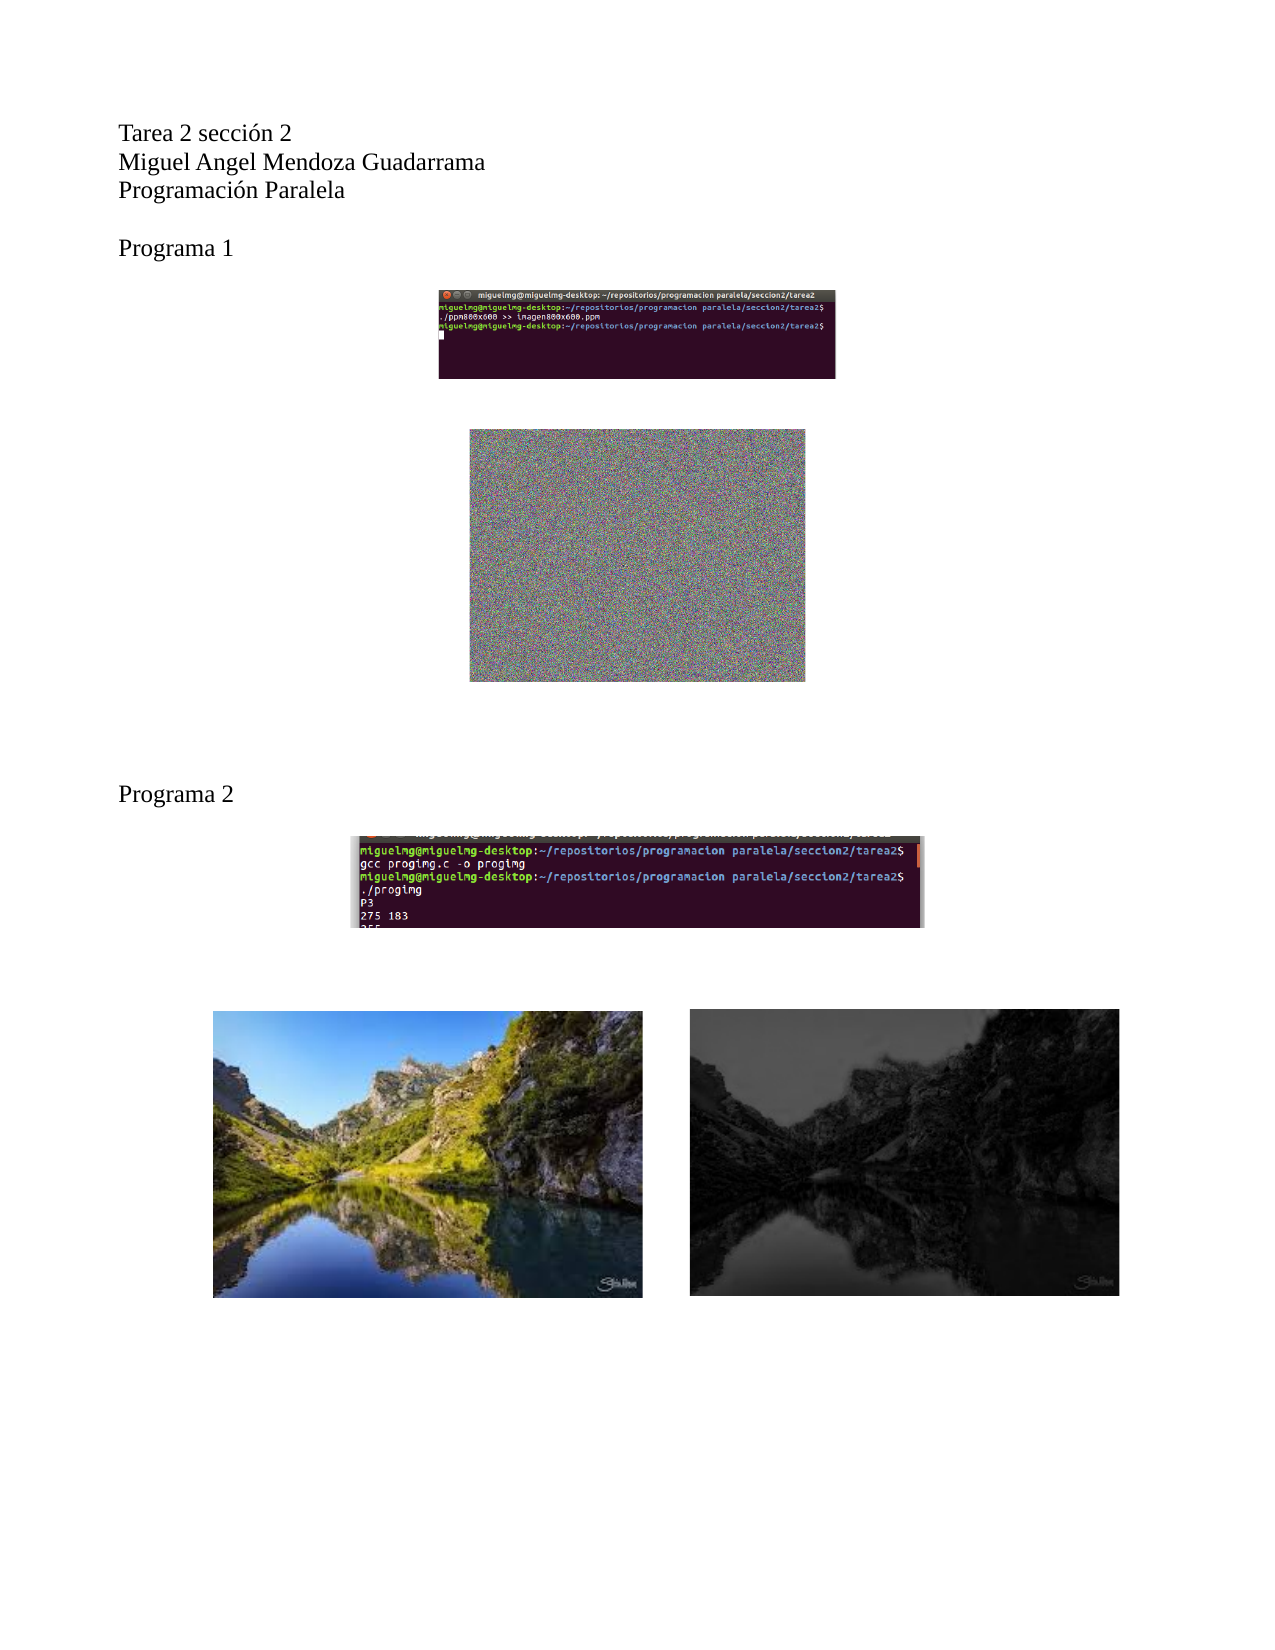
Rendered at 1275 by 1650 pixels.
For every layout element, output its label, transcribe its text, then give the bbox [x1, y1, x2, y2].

text Programa 2 [118, 779, 1157, 808]
text Miguel Angel Mendoza Guadarrama [118, 147, 1157, 176]
text Programa 1 [118, 233, 1157, 262]
picture [677, 290, 837, 359]
picture [469, 429, 806, 682]
text Programación Paralela [118, 176, 1157, 204]
picture [689, 1009, 1120, 1296]
picture [213, 1011, 643, 1298]
text Tarea 2 sección 2 [118, 118, 1157, 147]
picture [350, 836, 771, 891]
